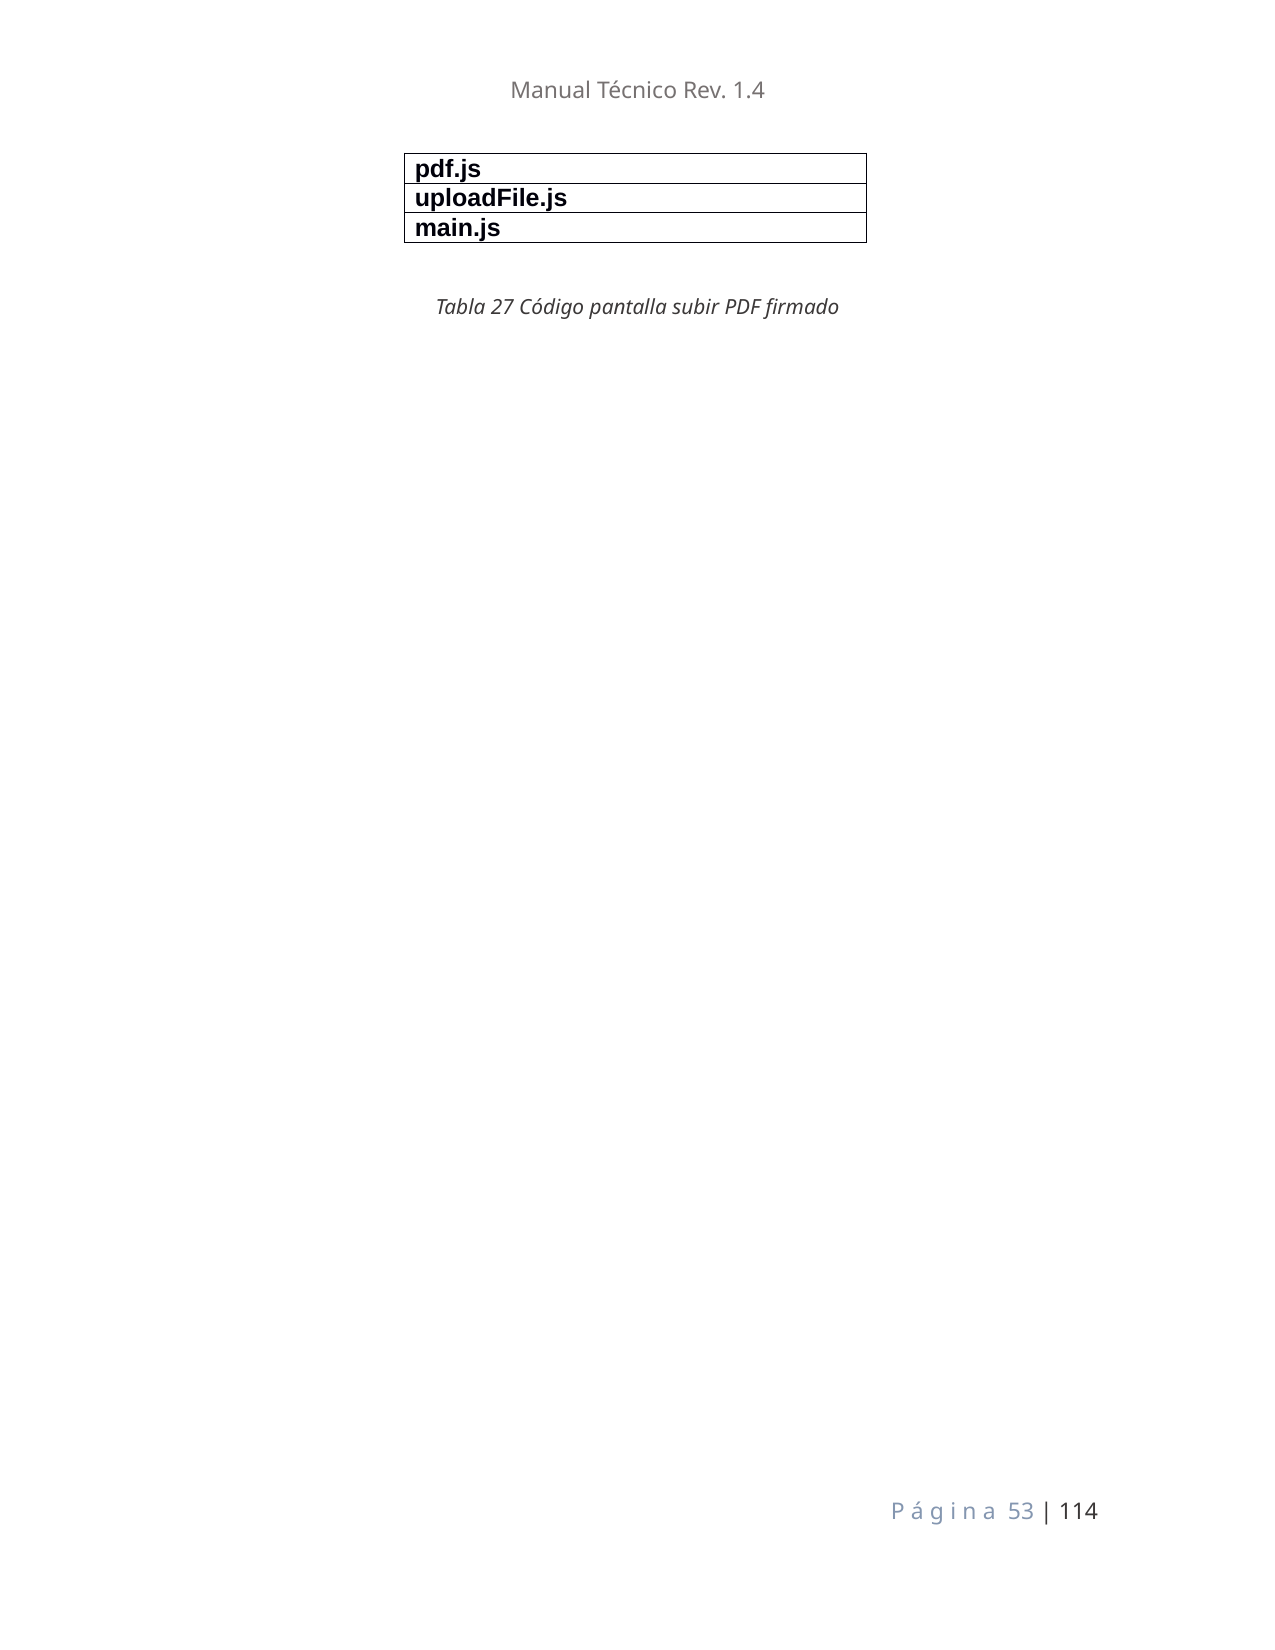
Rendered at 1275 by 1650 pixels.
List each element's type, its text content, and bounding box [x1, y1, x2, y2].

table_cell uploadFile.js [405, 184, 866, 212]
text Tabla 27 Código pantalla subir PDF firmado [177, 292, 1098, 321]
table_cell pdf.js [405, 154, 866, 182]
table_cell main.js [405, 213, 866, 242]
